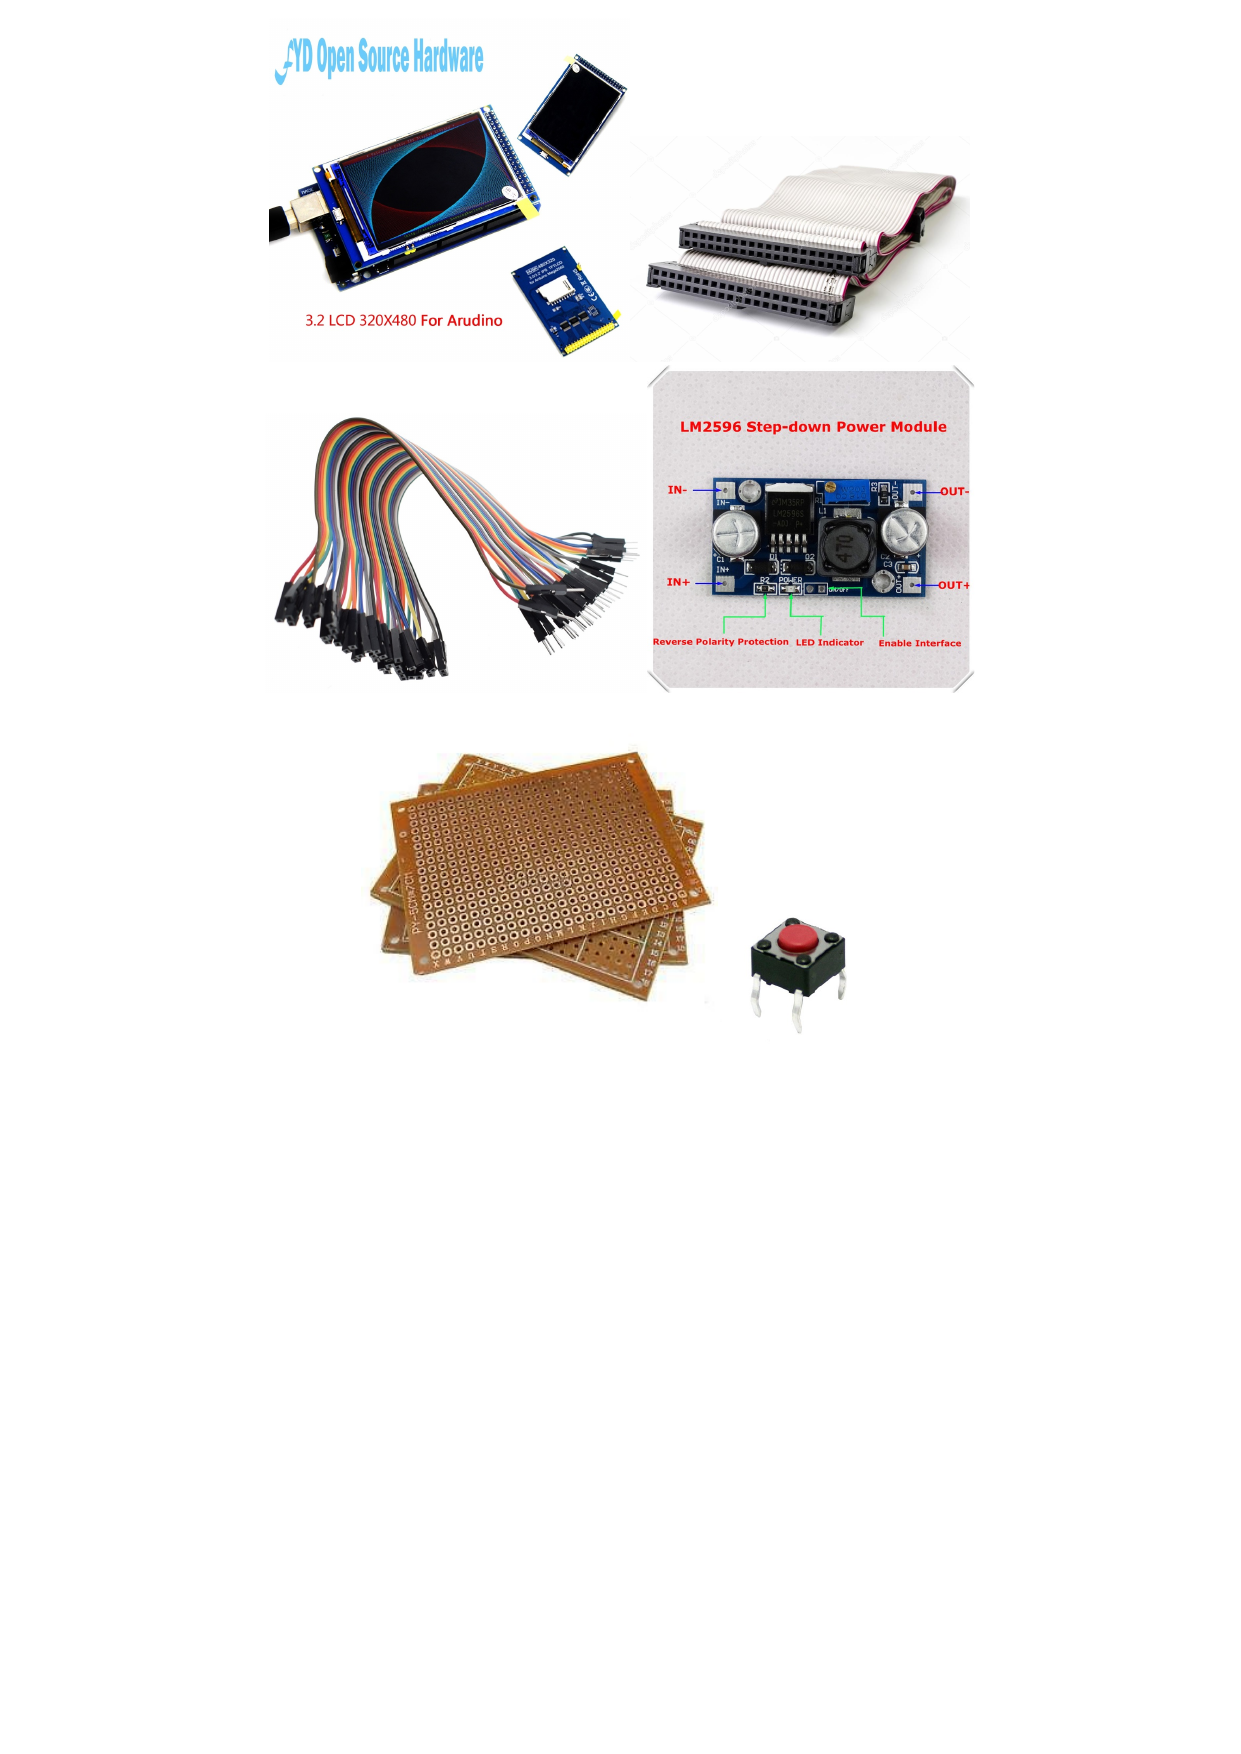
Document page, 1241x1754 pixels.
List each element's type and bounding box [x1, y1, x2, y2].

picture [361, 696, 879, 1054]
picture [269, 18, 970, 362]
picture [265, 365, 975, 693]
